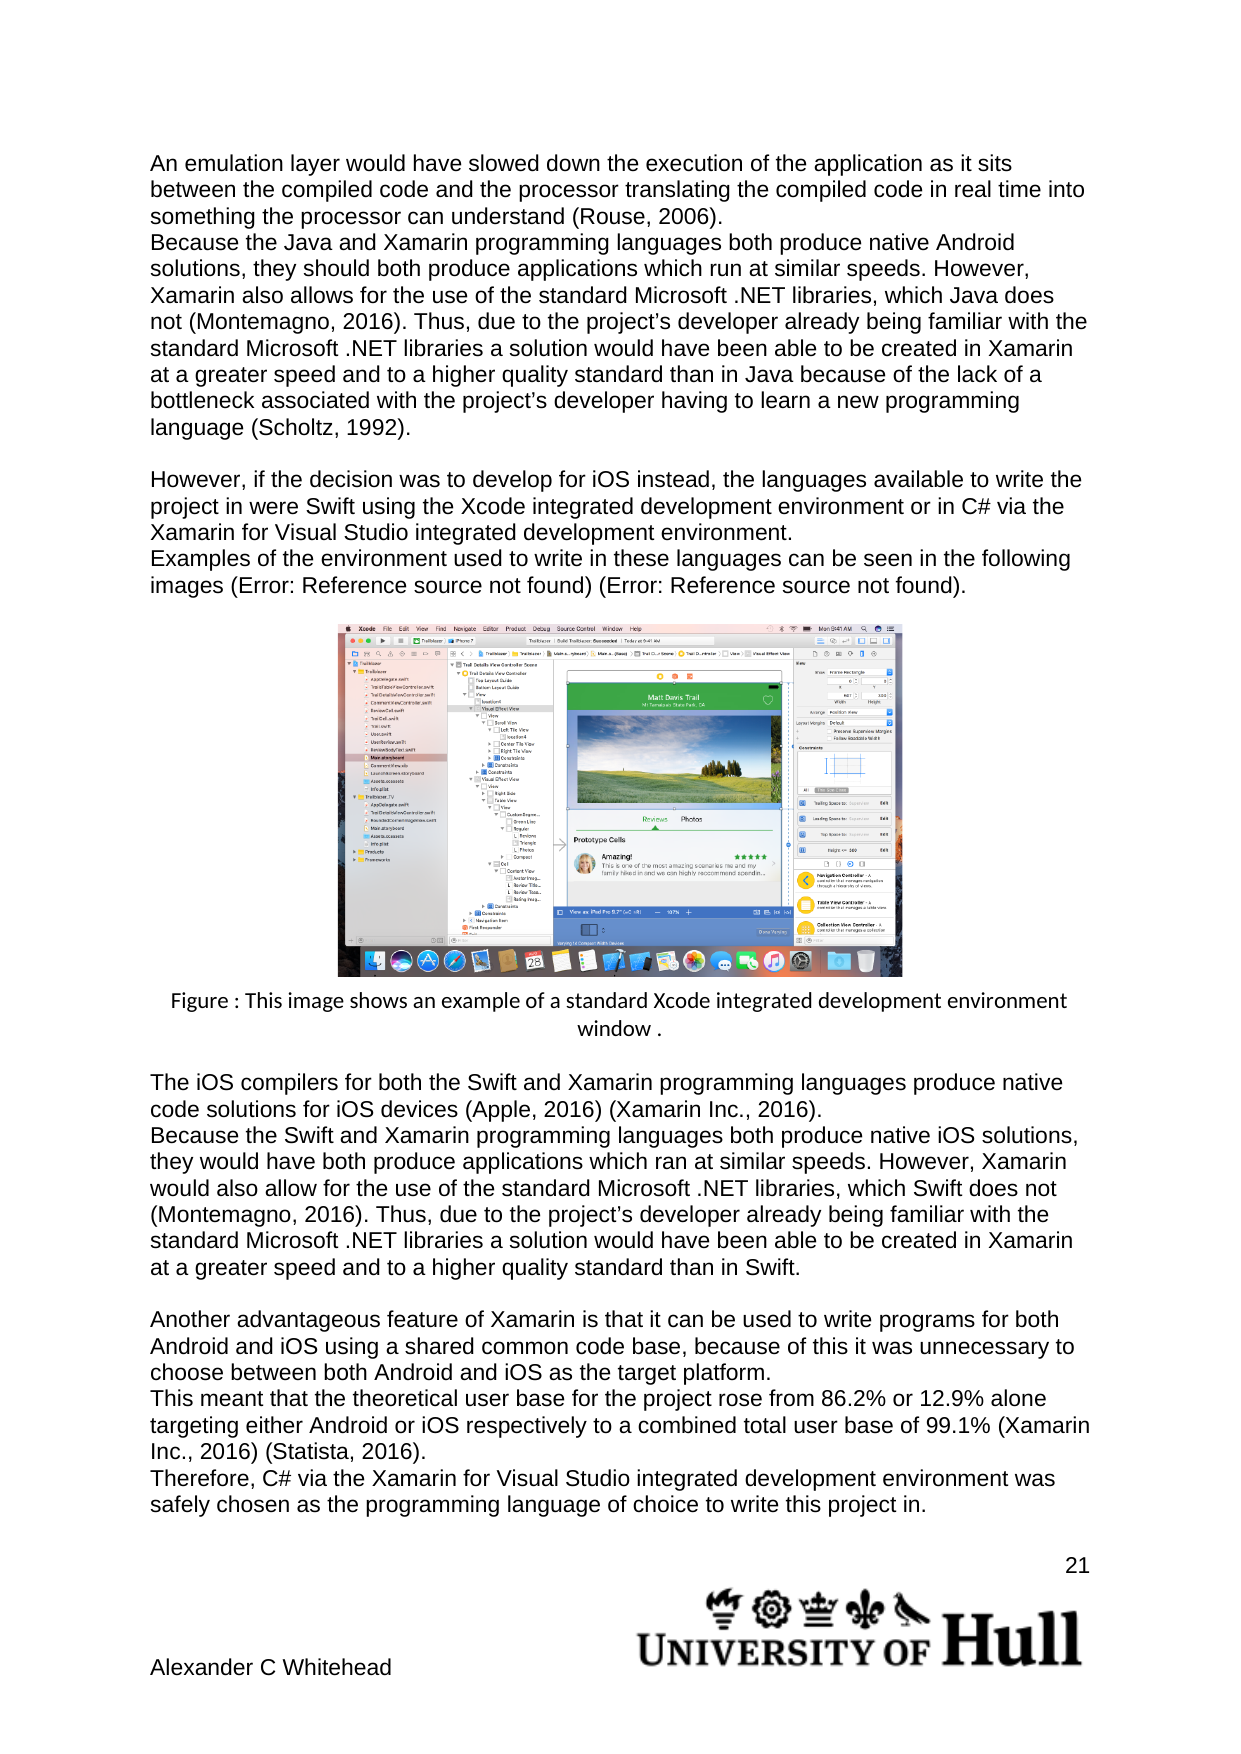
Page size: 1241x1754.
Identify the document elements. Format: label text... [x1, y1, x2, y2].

text Because the Java and Xamarin programming languages both produce native Android solutions, they should both produce applications which run at similar speeds. However, Xamarin also allows for the use of the standard Microsoft .NET libraries, which Java does not [ CITATION Jam16 \l 2057 ]. Thus, due to the project’s developer already being familiar with the standard Microsoft .NET libraries a solution would have been able to be created in Xamarin at a greater speed and to a higher quality standard than in Java because of the lack of a bottleneck associated with the project’s developer having to learn a new programming language [ CITATION Jea92 \l 2057 ]. [150, 229, 1090, 440]
picture [337, 624, 903, 977]
text However, if the decision was to develop for iOS instead, the languages available to write the project in were Swift using the Xcode integrated development environment or in C# via the Xamarin for Visual Studio integrated development environment. [150, 466, 1090, 545]
text Another advantageous feature of Xamarin is that it can be used to write programs for both Android and iOS using a shared common code base, because of this it was unnecessary to choose between both Android and iOS as the target platform. [150, 1306, 1090, 1385]
picture [630, 1578, 1091, 1676]
text Examples of the environment used to write in these languages can be seen in the following images (Figure 10) (Figure 9). [150, 545, 1090, 598]
text Therefore, C# via the Xamarin for Visual Studio integrated development environment was safely chosen as the programming language of choice to write this project in. [150, 1464, 1090, 1517]
text The iOS compilers for both the Swift and Xamarin programming languages produce native code solutions for iOS devices [ CITATION App16 \l 2057 ] [ CITATION Xam161 \l 2057 ]. [150, 1069, 1090, 1122]
text Because the Swift and Xamarin programming languages both produce native iOS solutions, they would have both produce applications which ran at similar speeds. However, Xamarin would also allow for the use of the standard Microsoft .NET libraries, which Swift does not [ CITATION Jam16 \l 2057 ]. Thus, due to the project’s developer already being familiar with the standard Microsoft .NET libraries a solution would have been able to be created in Xamarin at a greater speed and to a higher quality standard than in Swift. [150, 1122, 1090, 1280]
text An emulation layer would have slowed down the execution of the application as it sits between the compiled code and the processor translating the compiled code in real time into something the processor can understand [ CITATION Mar06 \l 2057 ]. [150, 150, 1090, 229]
text This meant that the theoretical user base for the project rose from 86.2% or 12.9% alone targeting either Android or iOS respectively to a combined total user base of 99.1% [ CITATION Xam16 \l 2057 ] [ CITATION Sta16 \l 2057 ]. [150, 1385, 1090, 1464]
